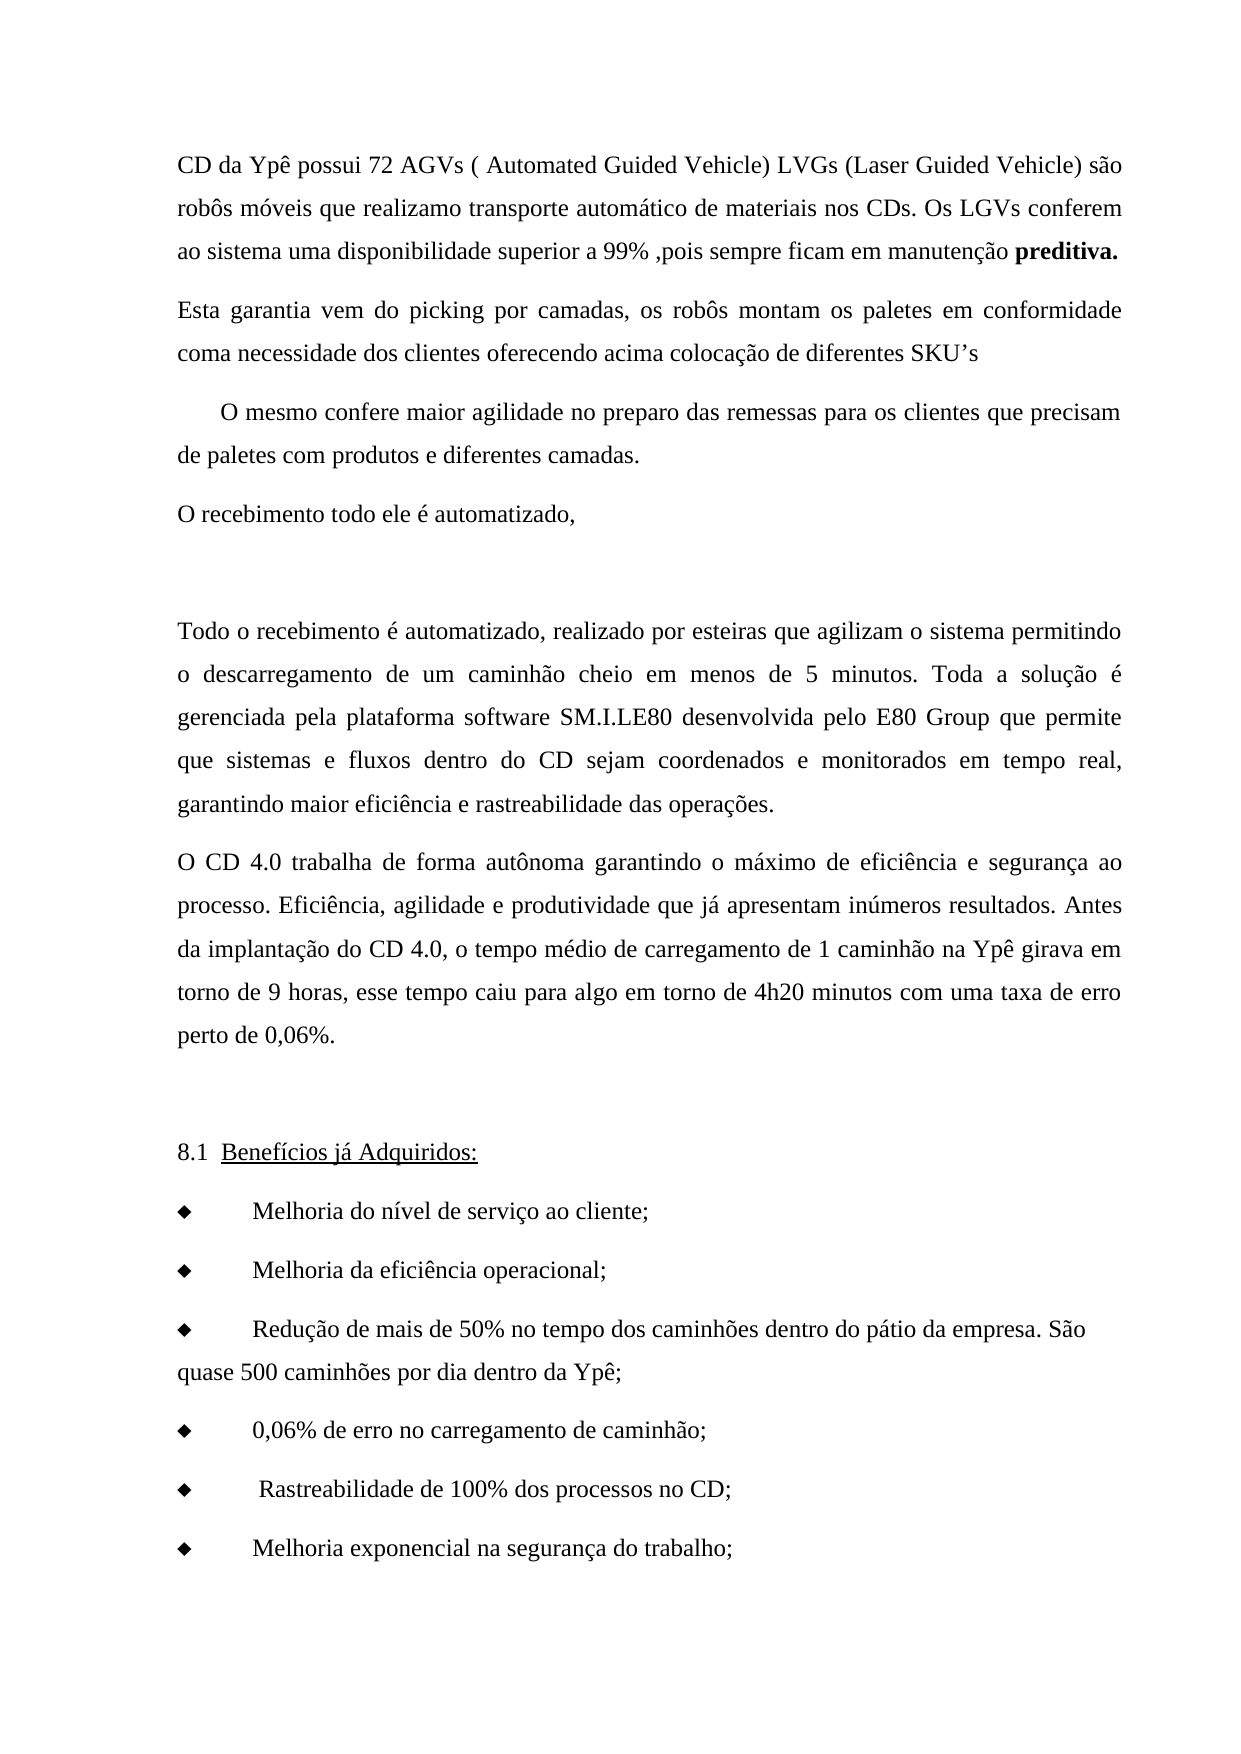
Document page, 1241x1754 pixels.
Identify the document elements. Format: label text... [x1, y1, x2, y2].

text Todo o recebimento é automatizado, realizado por esteiras que agilizam o sistema permitindo o descarregamento de um caminhão cheio em menos de 5 minutos. Toda a solução é gerenciada pela plataforma software SM.I.LE80 desenvolvida pelo E80 Group que permite que sistemas e fluxos dentro do CD sejam coordenados e monitorados em tempo real, garantindo maior eficiência e rastreabilidade das operações. [177, 616, 1123, 817]
text O CD 4.0 trabalha de forma autônoma garantindo o máximo de eficiência e segurança ao processo. Eficiência, agilidade e produtividade que já apresentam inúmeros resultados. Antes da implantação do CD 4.0, o tempo médio de carregamento de 1 caminhão na Ypê girava em torno de 9 horas, esse tempo caiu para algo em torno de 4h20 minutos com uma taxa de erro perto de 0,06%. [177, 847, 1123, 1049]
text CD da Ypê possui 72 AGVs ( Automated Guided Vehicle) LVGs (Laser Guided Vehicle) são robôs móveis que realizamo transporte automático de materiais nos CDs. Os LGVs conferem ao sistema uma disponibilidade superior a 99% ,pois sempre ficam em manutenção preditiva. [177, 150, 1123, 265]
list Melhoria da eficiência operacional; [177, 1255, 1123, 1284]
text Esta garantia vem do picking por camadas, os robôs montam os paletes em conformidade coma necessidade dos clientes oferecendo acima colocação de diferentes SKU’s [177, 295, 1123, 367]
text O recebimento todo ele é automatizado, [177, 499, 1123, 527]
list Redução de mais de 50% no tempo dos caminhões dentro do pátio da empresa. São quase 500 caminhões por dia dentro da Ypê; [177, 1314, 1123, 1386]
text 8.1 Benefícios já Adquiridos: [177, 1137, 1123, 1166]
list 0,06% de erro no carregamento de caminhão; [177, 1416, 1123, 1444]
text O mesmo confere maior agilidade no preparo das remessas para os clientes que precisam de paletes com produtos e diferentes camadas. [177, 397, 1123, 469]
list Melhoria exponencial na segurança do trabalho; [177, 1533, 1123, 1562]
list Rastreabilidade de 100% dos processos no CD; [177, 1474, 1123, 1503]
list Melhoria do nível de serviço ao cliente; [177, 1196, 1123, 1225]
